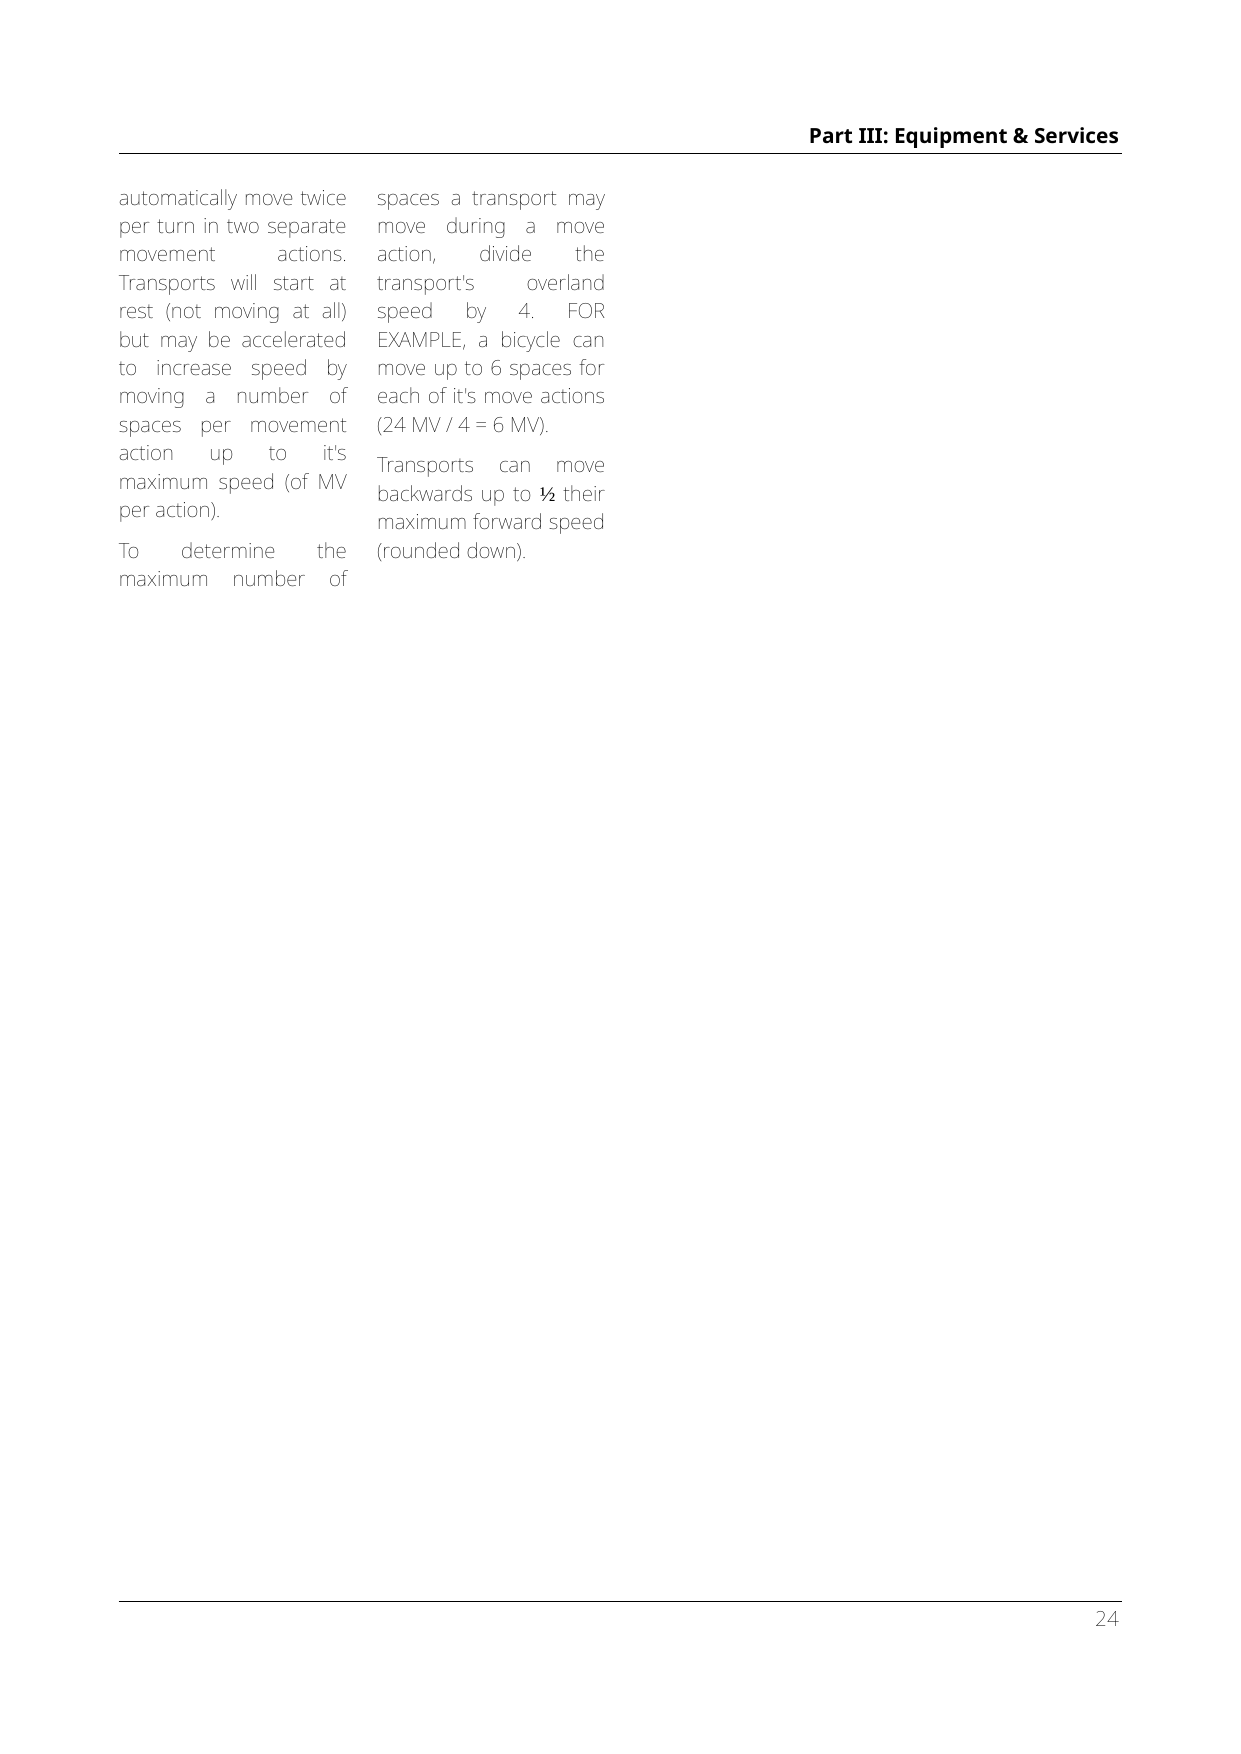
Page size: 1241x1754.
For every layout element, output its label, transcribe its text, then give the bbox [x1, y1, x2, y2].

text spaces a transport may move during a move action, divide the transport's overland speed by 4. FOR EXAMPLE, a bicycle can move up to 6 spaces for each of it's move actions (24 MV / 4 = 6 MV). [377, 183, 605, 438]
text Transports can move backwards up to ½ their maximum forward speed (rounded down). [377, 451, 605, 564]
text automatically move twice per turn in two separate movement actions. Transports will start at rest (not moving at all) but may be accelerated to increase speed by moving a number of spaces per movement action up to it's maximum speed (of MV per action). [118, 183, 347, 524]
text To determine the maximum number of [118, 536, 347, 593]
